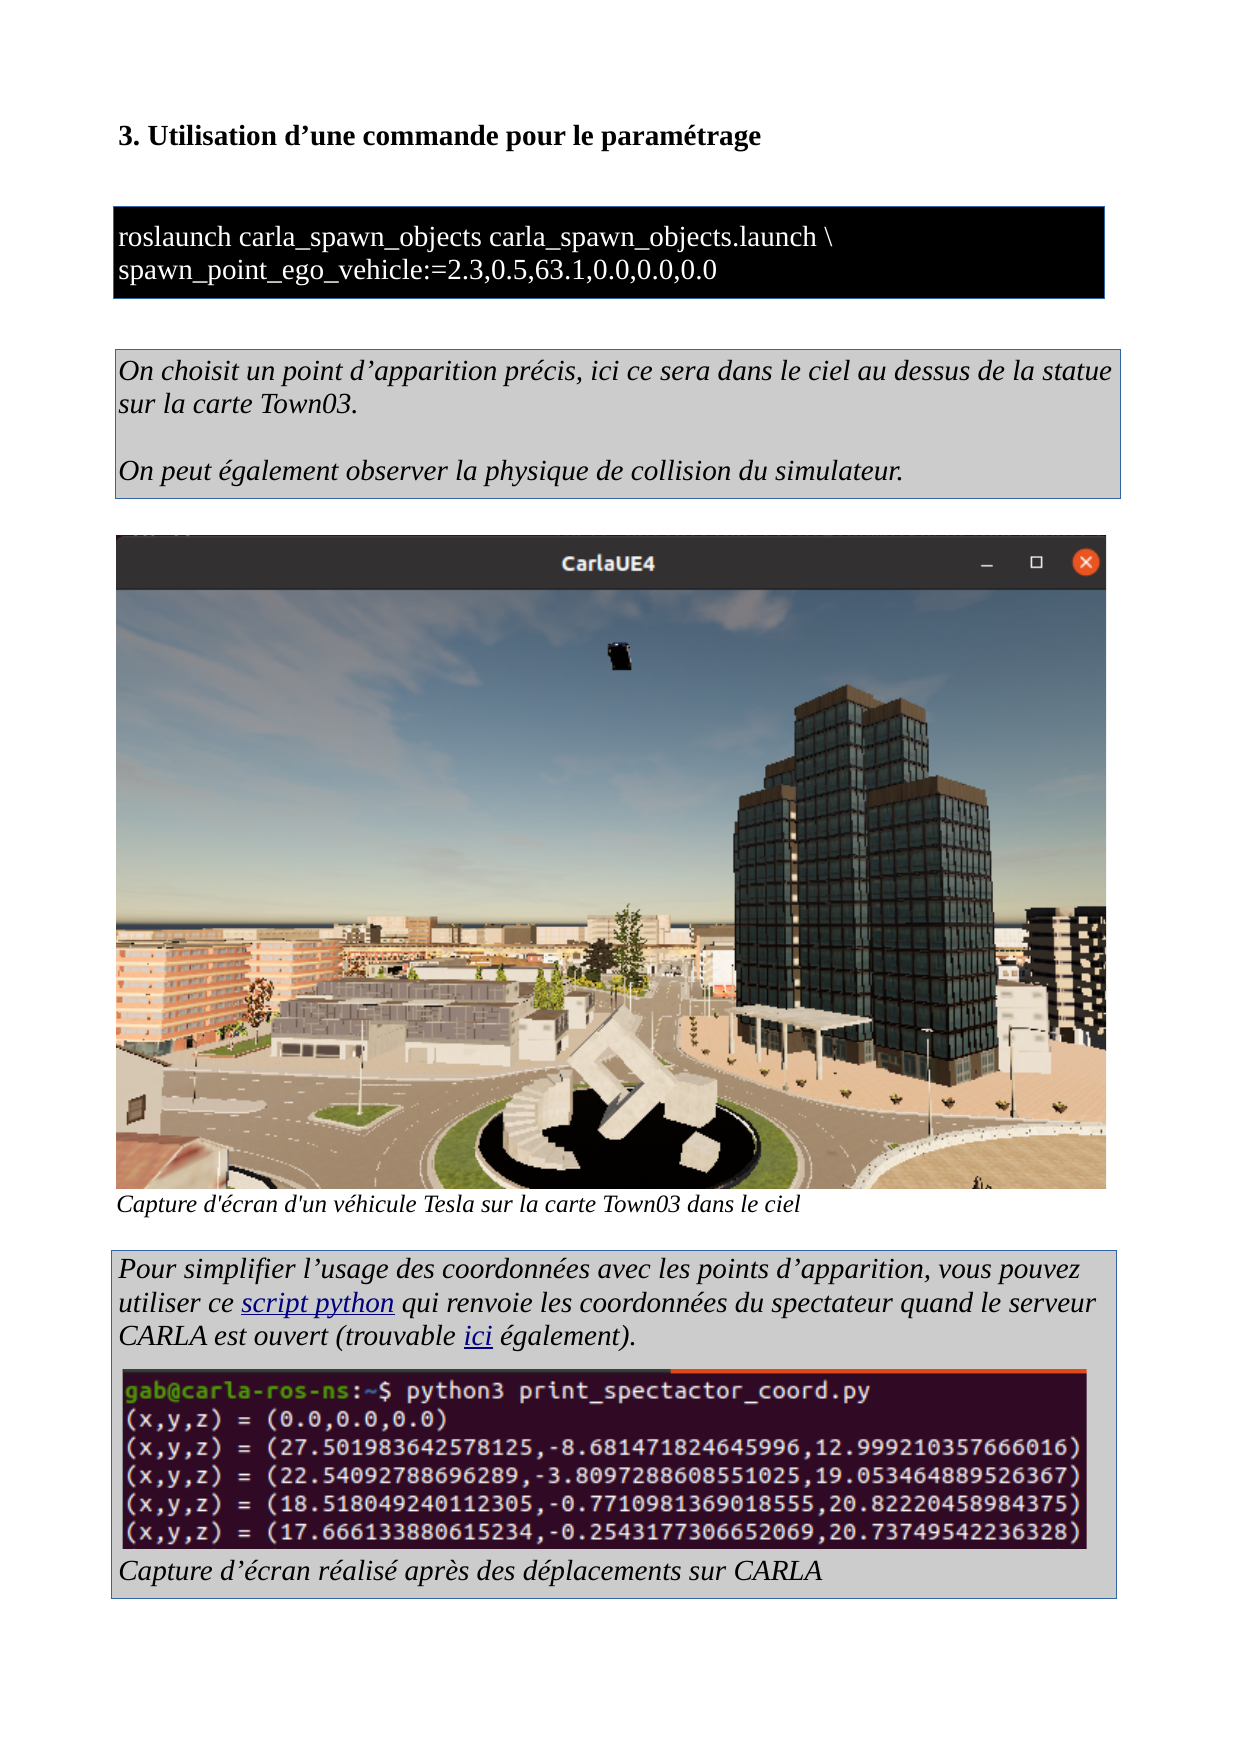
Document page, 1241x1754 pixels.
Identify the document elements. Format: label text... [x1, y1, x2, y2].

text Capture d'écran d'un véhicule Tesla sur la carte Town03 dans le ciel [116, 560, 1106, 1218]
picture [122, 1369, 1087, 1549]
picture [309, 535, 1006, 1189]
text 3. Utilisation d’une commande pour le paramétrage [118, 118, 1122, 152]
